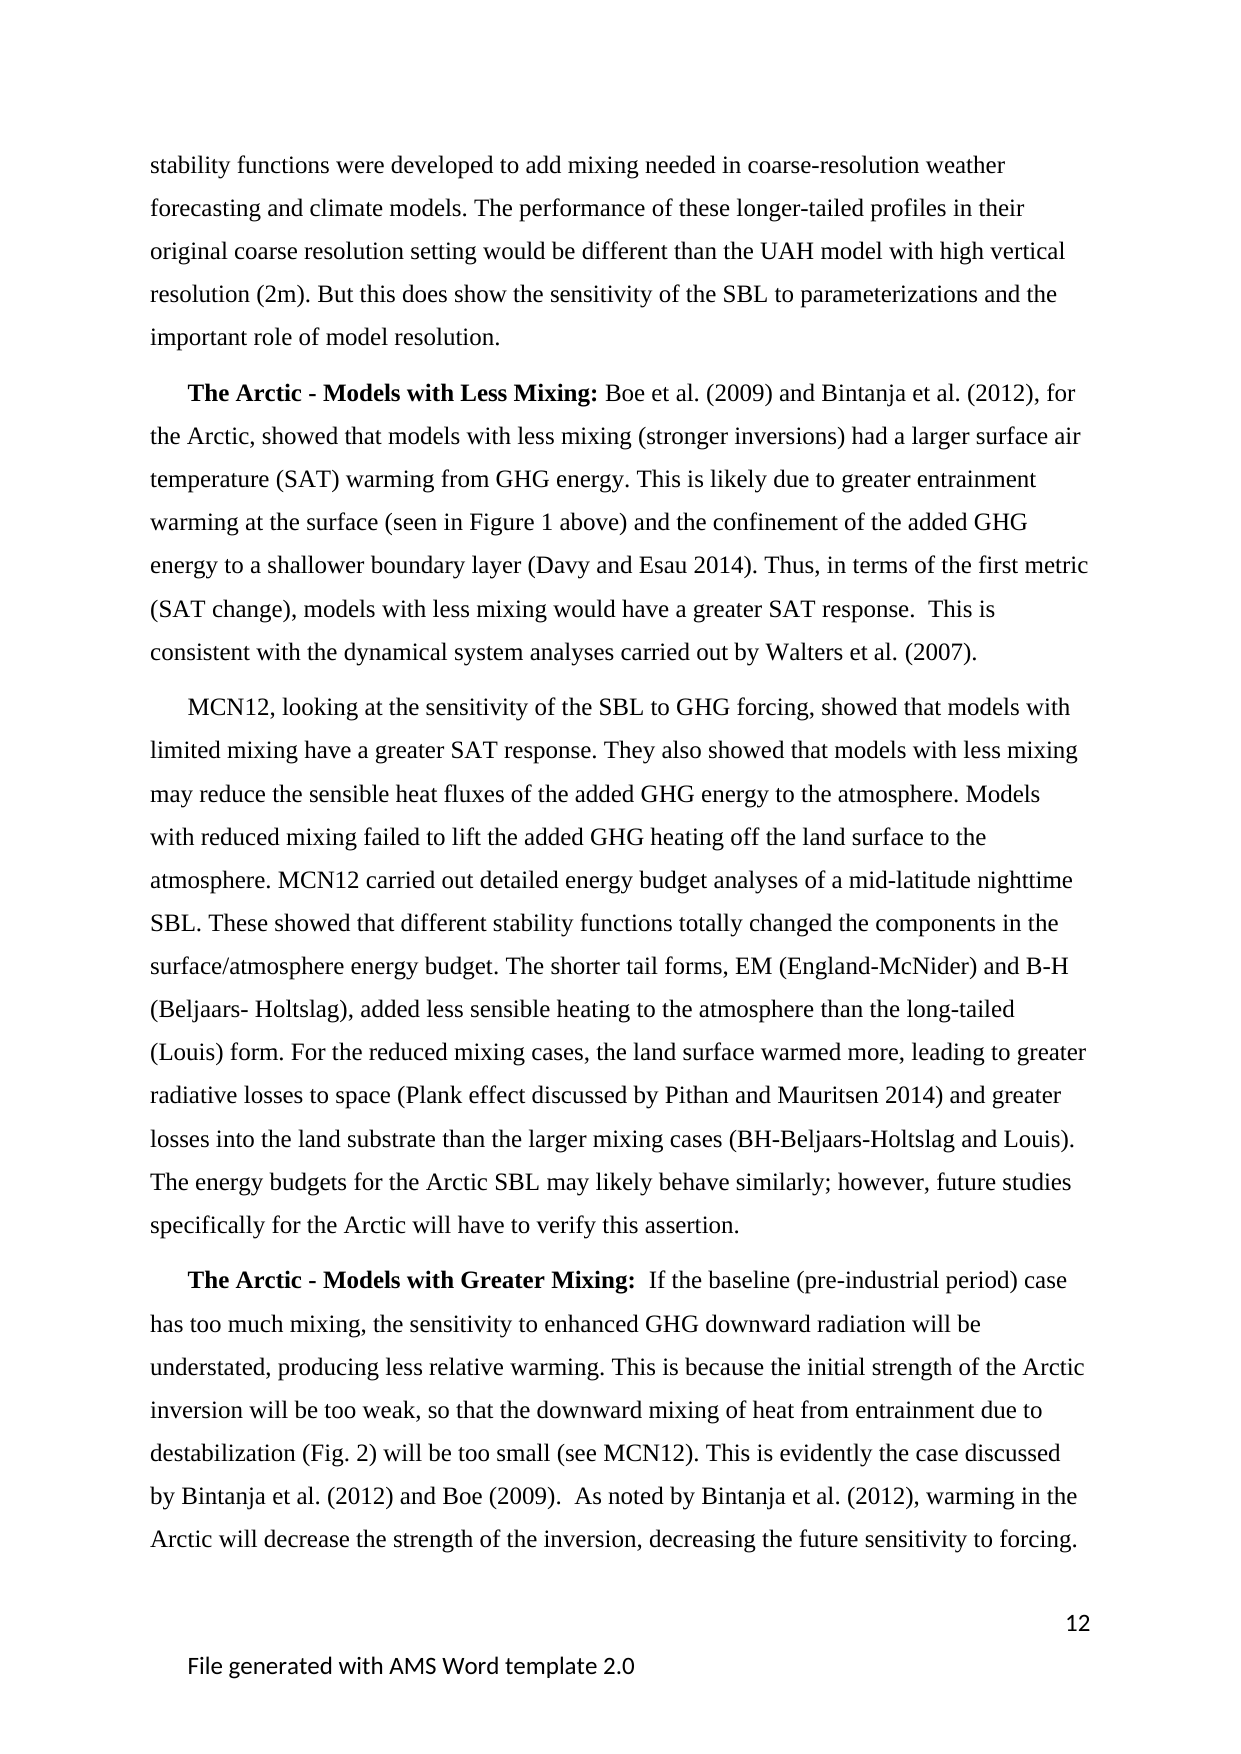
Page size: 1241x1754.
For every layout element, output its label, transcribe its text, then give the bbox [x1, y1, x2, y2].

text The Arctic - Models with Less Mixing: Boe et al. (2009) and Bintanja et al. (2012), for the Arctic, showed that models with less mixing (stronger inversions) had a larger surface air temperature (SAT) warming from GHG energy. This is likely due to greater entrainment warming at the surface (seen in Figure 1 above) and the confinement of the added GHG energy to a shallower boundary layer (Davy and Esau 2014). Thus, in terms of the first metric (SAT change), models with less mixing would have a greater SAT response. This is consistent with the dynamical system analyses carried out by Walters et al. (2007). [150, 378, 1090, 666]
text The Arctic - Models with Greater Mixing: If the baseline (pre-industrial period) case has too much mixing, the sensitivity to enhanced GHG downward radiation will be understated, producing less relative warming. This is because the initial strength of the Arctic inversion will be too weak, so that the downward mixing of heat from entrainment due to destabilization (Fig. 2) will be too small (see MCN12). This is evidently the case discussed by Bintanja et al. (2012) and Boe (2009). As noted by Bintanja et al. (2012), warming in the Arctic will decrease the strength of the inversion, decreasing the future sensitivity to forcing. [150, 1266, 1090, 1553]
text MCN12, looking at the sensitivity of the SBL to GHG forcing, showed that models with limited mixing have a greater SAT response. They also showed that models with less mixing may reduce the sensible heat fluxes of the added GHG energy to the atmosphere. Models with reduced mixing failed to lift the added GHG heating off the land surface to the atmosphere. MCN12 carried out detailed energy budget analyses of a mid-latitude nighttime SBL. These showed that different stability functions totally changed the components in the surface/atmosphere energy budget. The shorter tail forms, EM (England-McNider) and B-H (Beljaars- Holtslag), added less sensible heating to the atmosphere than the long-tailed (Louis) form. For the reduced mixing cases, the land surface warmed more, leading to greater radiative losses to space (Plank effect discussed by Pithan and Mauritsen 2014) and greater losses into the land substrate than the larger mixing cases (BH-Beljaars-Holtslag and Louis). The energy budgets for the Arctic SBL may likely behave similarly; however, future studies specifically for the Arctic will have to verify this assertion. [150, 692, 1090, 1239]
text stability functions were developed to add mixing needed in coarse-resolution weather forecasting and climate models. The performance of these longer-tailed profiles in their original coarse resolution setting would be different than the UAH model with high vertical resolution (2m). But this does show the sensitivity of the SBL to parameterizations and the important role of model resolution. [150, 150, 1090, 351]
